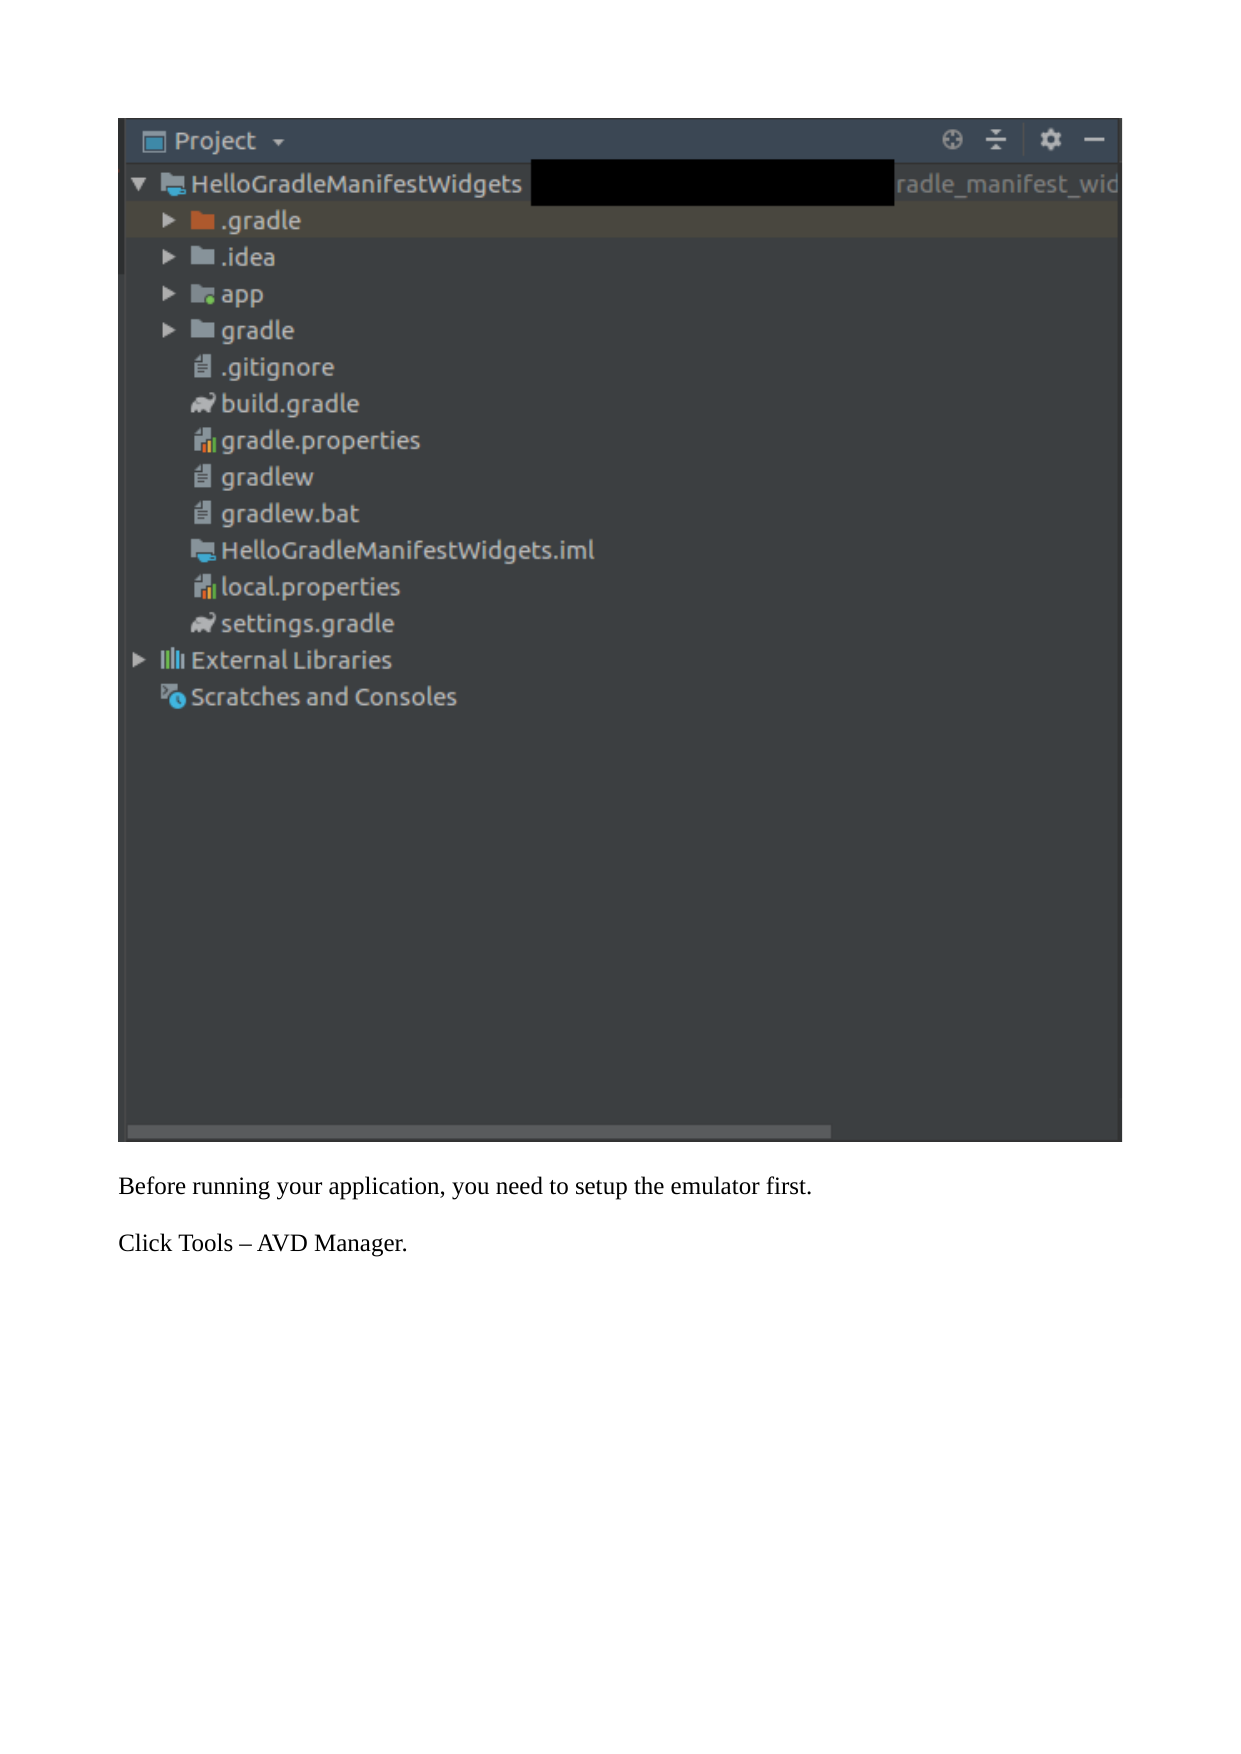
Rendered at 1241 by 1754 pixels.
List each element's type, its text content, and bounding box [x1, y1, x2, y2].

text Click Tools – AVD Manager. [118, 1228, 1122, 1257]
text Before running your application, you need to setup the emulator first. [118, 1171, 1122, 1199]
picture [118, 118, 1123, 1142]
